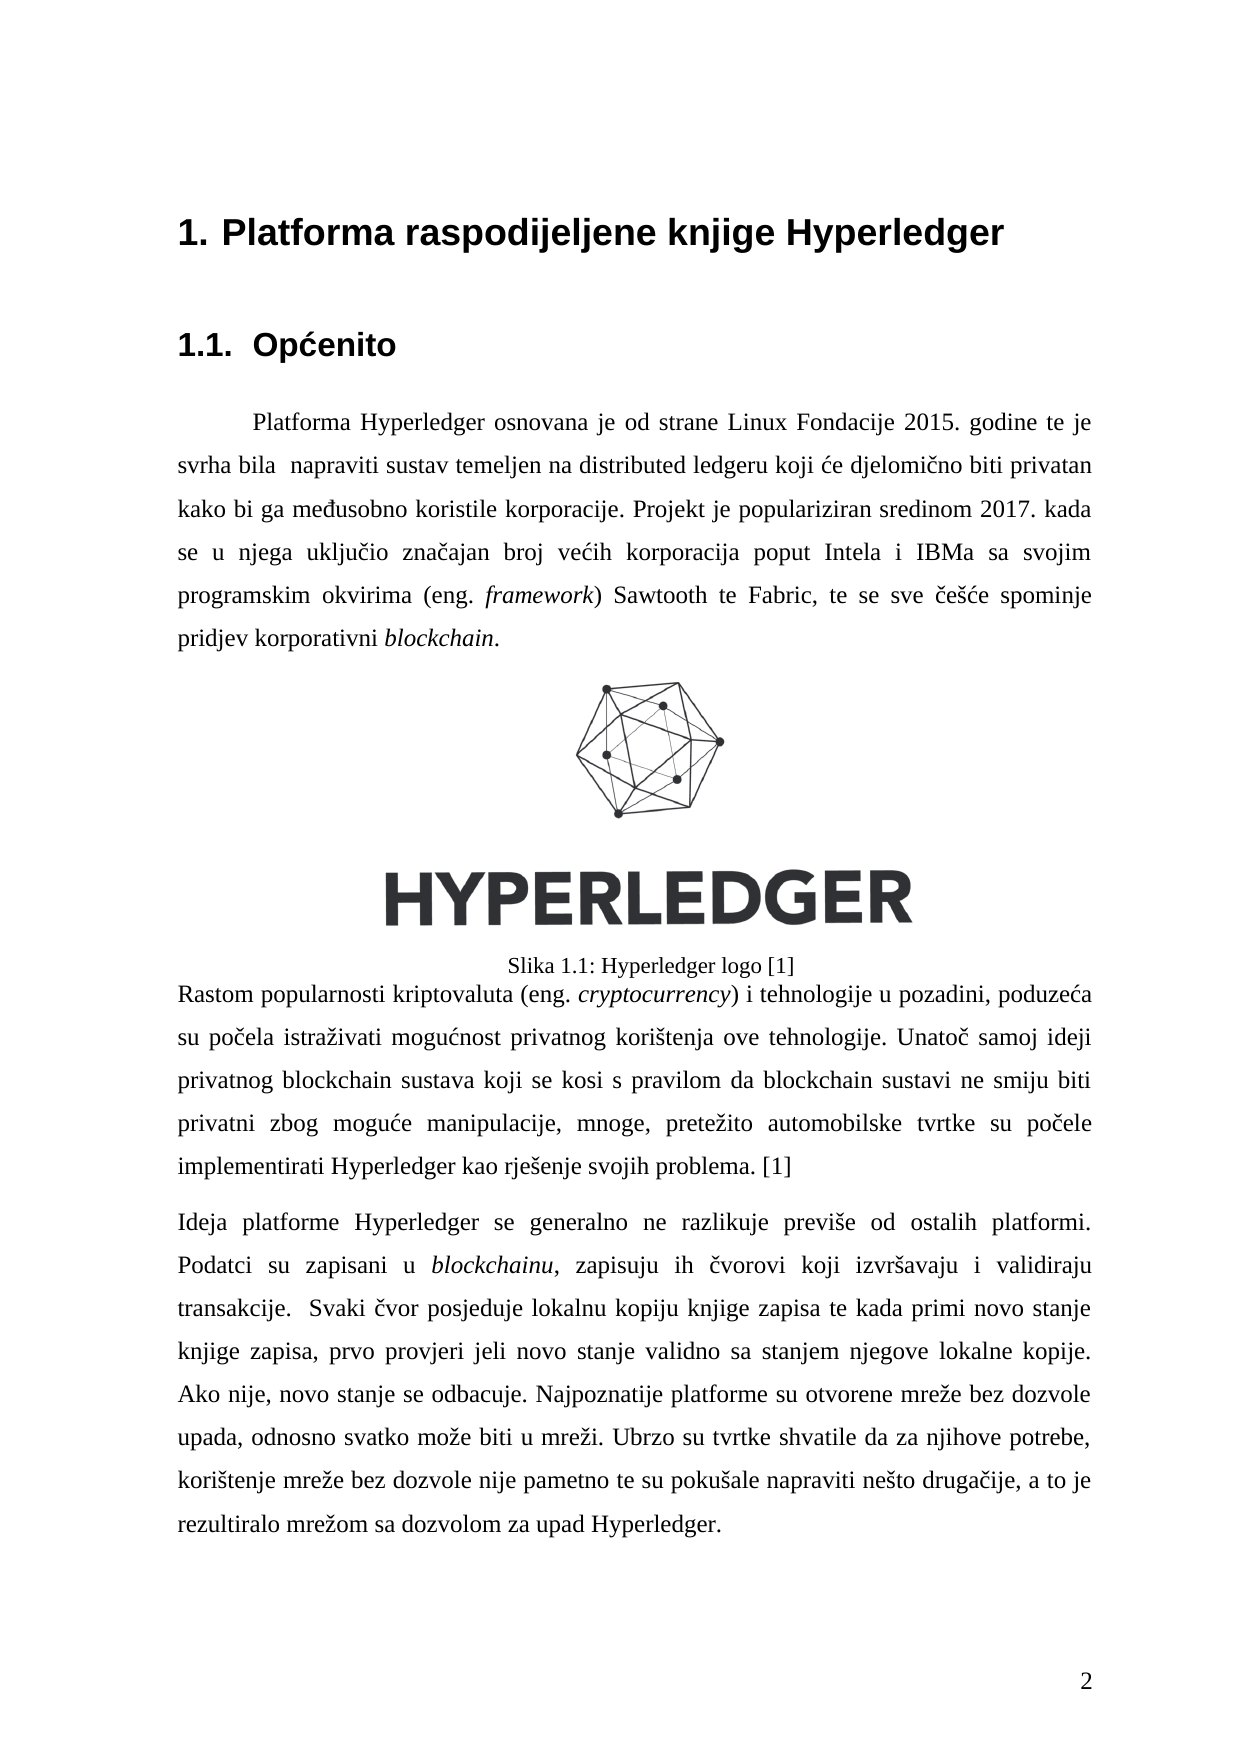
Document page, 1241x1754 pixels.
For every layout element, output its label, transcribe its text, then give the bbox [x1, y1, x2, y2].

text Platforma Hyperledger osnovana je od strane Linux Fondacije 2015. godine te je svrha bila napraviti sustav temeljen na distributed ledgeru koji će djelomično biti privatan kako bi ga međusobno koristile korporacije. Projekt je populariziran sredinom 2017. kada se u njega uključio značajan broj većih korporacija poput Intela i IBMa sa svojim programskim okvirima (eng. framework) Sawtooth te Fabric, te se sve češće spominje pridjev korporativni blockchain. [177, 407, 1092, 652]
subtitle Platforma raspodijeljene knjige Hyperledger [177, 210, 1092, 253]
text Rastom popularnosti kriptovaluta (eng. cryptocurrency) i tehnologije u pozadini, poduzeća su počela istraživati mogućnost privatnog korištenja ove tehnologije. Unatoč samoj ideji privatnog blockchain sustava koji se kosi s pravilom da blockchain sustavi ne smiju biti privatni zbog moguće manipulacije, mnoge, pretežito automobilske tvrtke su počele implementirati Hyperledger kao rješenje svojih problema. [1] [177, 679, 1092, 1180]
text Ideja platforme Hyperledger se generalno ne razlikuje previše od ostalih platformi. Podatci su zapisani u blockchainu, zapisuju ih čvorovi koji izvršavaju i validiraju transakcije. Svaki čvor posjeduje lokalnu kopiju knjige zapisa te kada primi novo stanje knjige zapisa, prvo provjeri jeli novo stanje validno sa stanjem njegove lokalne kopije. Ako nije, novo stanje se odbacuje. Najpoznatije platforme su otvorene mreže bez dozvole upada, odnosno svatko može biti u mreži. Ubrzo su tvrtke shvatile da za njihove potrebe, korištenje mreže bez dozvole nije pametno te su pokušale napraviti nešto drugačije, a to je rezultiralo mrežom sa dozvolom za upad Hyperledger. [177, 1207, 1092, 1537]
subtitle Općenito [177, 325, 1092, 363]
picture [226, 681, 1076, 940]
text Slika 1.1: Hyperledger logo [1] [227, 940, 1075, 979]
